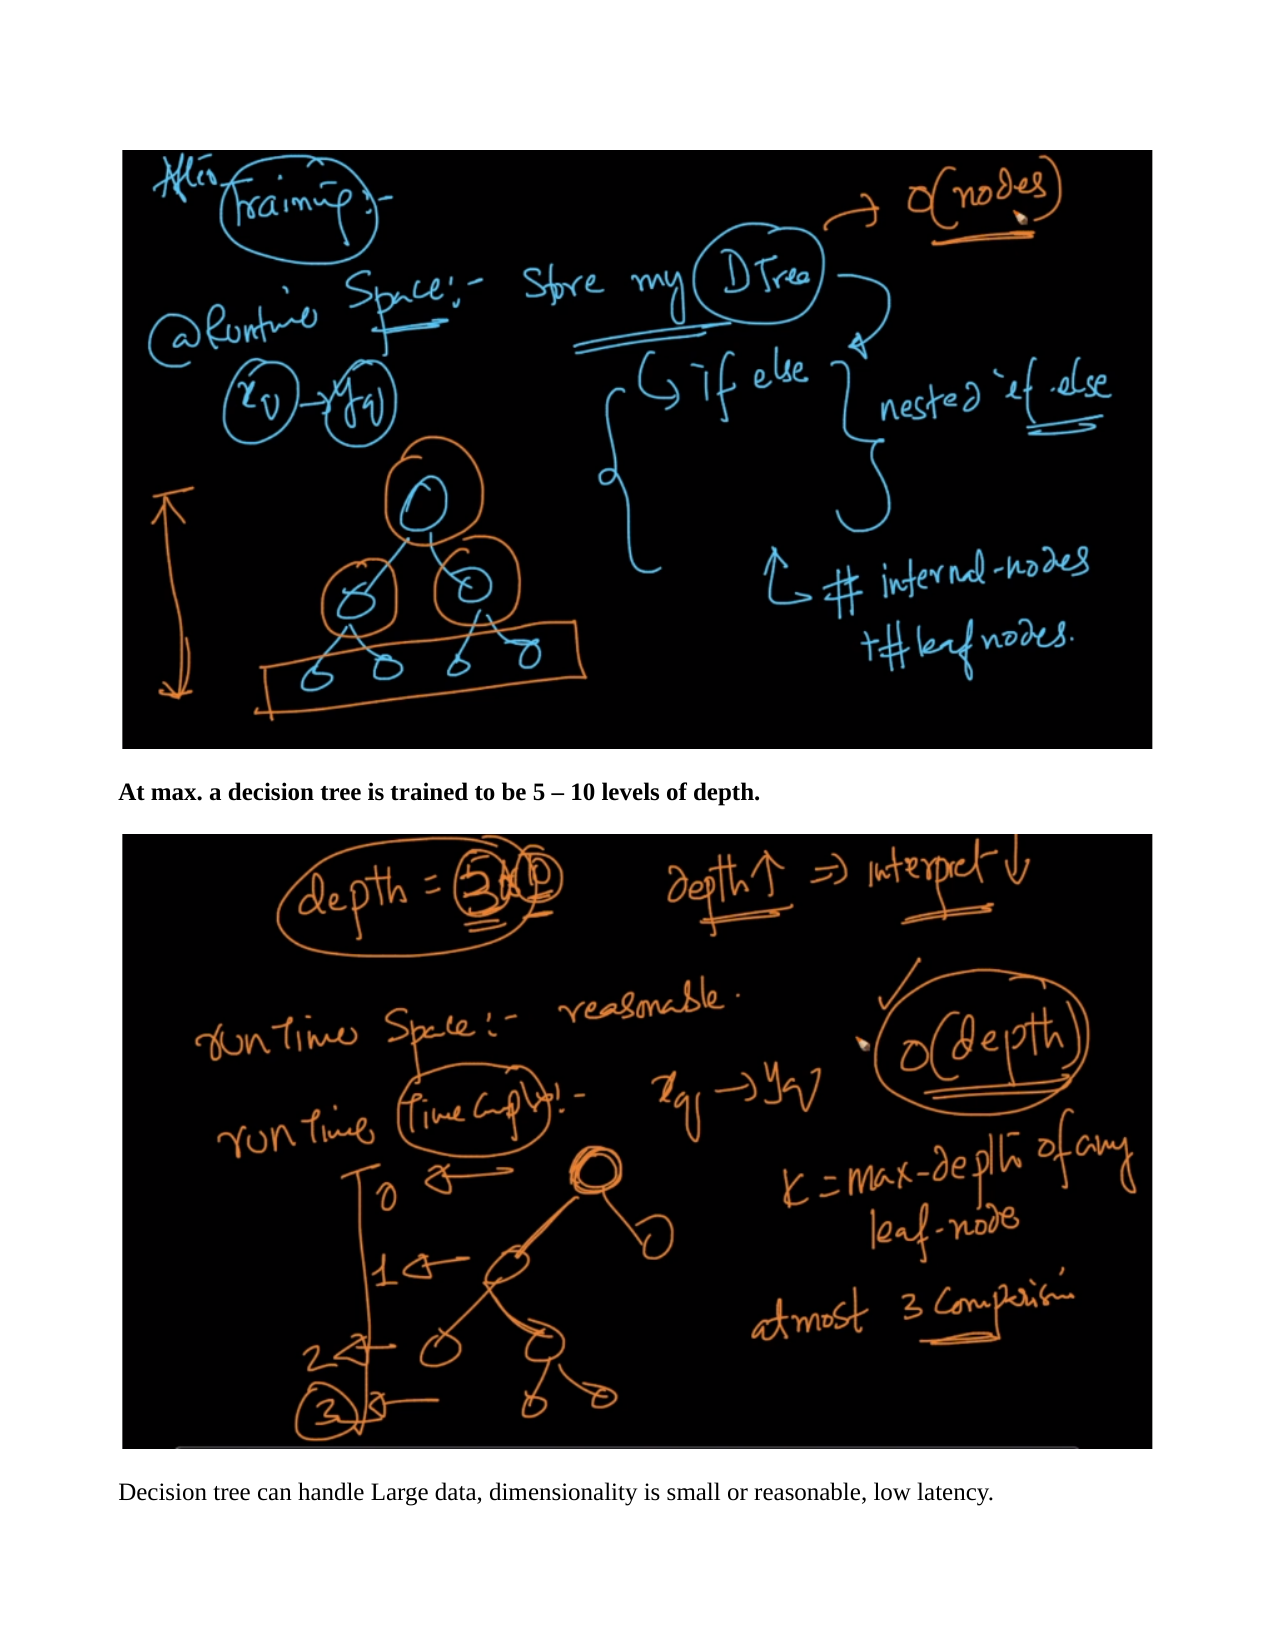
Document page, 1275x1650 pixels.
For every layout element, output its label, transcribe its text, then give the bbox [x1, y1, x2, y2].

text Decision tree can handle Large data, dimensionality is small or reasonable, low latency. [118, 1477, 1157, 1506]
picture [122, 834, 1153, 1449]
text At max. a decision tree is trained to be 5 – 10 levels of depth. [118, 777, 1157, 806]
picture [122, 150, 1153, 749]
